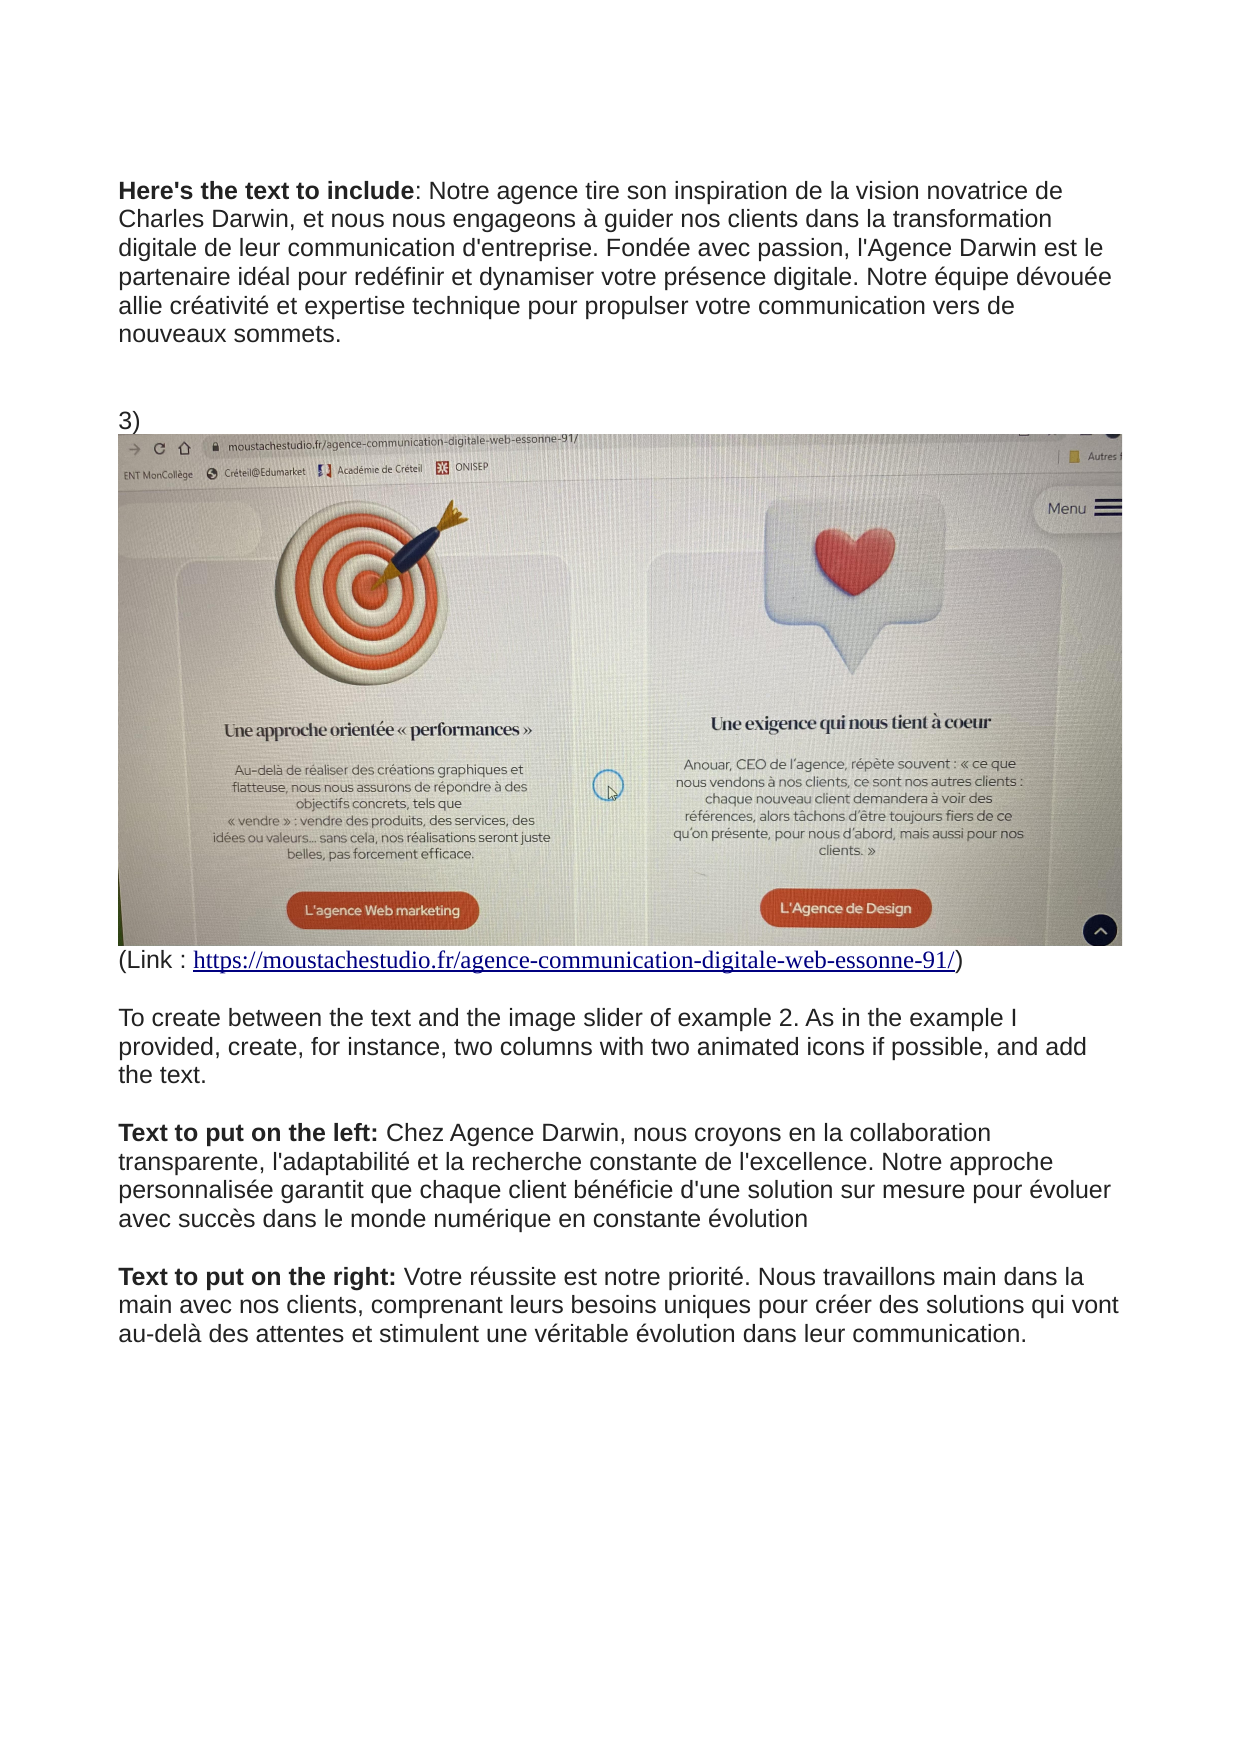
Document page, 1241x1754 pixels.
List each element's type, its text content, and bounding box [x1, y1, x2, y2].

text Here's the text to include: Notre agence tire son inspiration de la vision novatrice de Charles Darwin, et nous nous engageons à guider nos clients dans la transformation digitale de leur communication d'entreprise. Fondée avec passion, l'Agence Darwin est le partenaire idéal pour redéfinir et dynamiser votre présence digitale. Notre équipe dévouée allie créativité et expertise technique pour propulser votre communication vers de nouveaux sommets. [118, 176, 1122, 348]
picture [118, 434, 1123, 946]
text 3) [118, 406, 1122, 434]
text Text to put on the right: Votre réussite est notre priorité. Nous travaillons main dans la main avec nos clients, comprenant leurs besoins uniques pour créer des solutions qui vont au-delà des attentes et stimulent une véritable évolution dans leur communication. [118, 1262, 1122, 1348]
text Text to put on the left: Chez Agence Darwin, nous croyons en la collaboration transparente, l'adaptabilité et la recherche constante de l'excellence. Notre approche personnalisée garantit que chaque client bénéficie d'une solution sur mesure pour évoluer avec succès dans le monde numérique en constante évolution [118, 1118, 1122, 1233]
text To create between the text and the image slider of example 2. As in the example I provided, create, for instance, two columns with two animated icons if possible, and add the text. [118, 1003, 1122, 1089]
text (Link : https://moustachestudio.fr/agence-communication-digitale-web-essonne-91/) [118, 946, 1122, 974]
